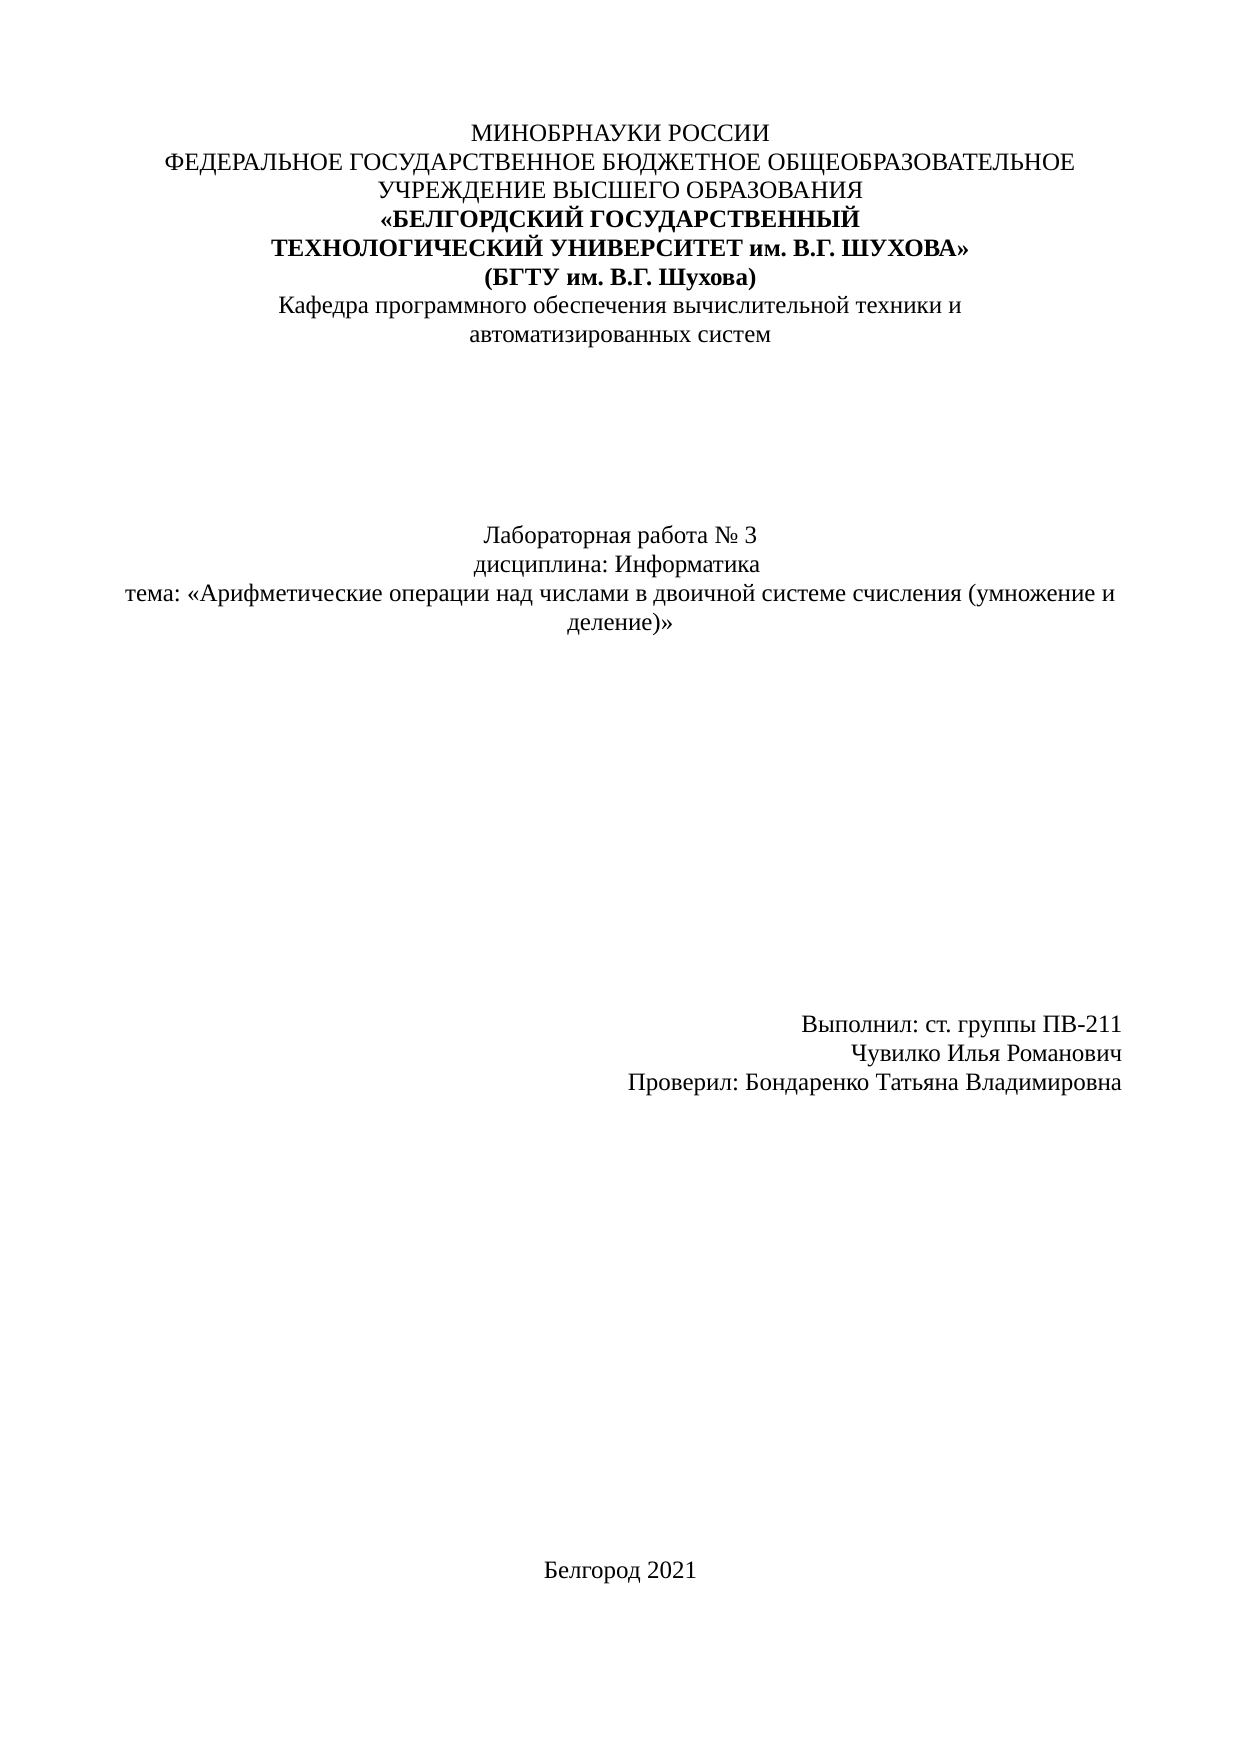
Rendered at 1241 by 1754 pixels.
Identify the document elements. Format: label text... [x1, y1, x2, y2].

text «БЕЛГОРДСКИЙ ГОСУДАРСТВЕННЫЙ ТЕХНОЛОГИЧЕСКИЙ УНИВЕРСИТЕТ им. В.Г. ШУХОВА» (БГТУ им. В.Г. Шухова) [118, 204, 1122, 291]
text Лабораторная работа № 3 дисциплина: Информатика тема: «Арифметические операции над числами в двоичной системе счисления (умножение и деление)» [118, 521, 1122, 636]
text Выполнил: ст. группы ПВ-211 [118, 1009, 1122, 1038]
text Белгород 2021 [118, 1556, 1122, 1584]
text МИНОБРНАУКИ РОССИИ ФЕДЕРАЛЬНОЕ ГОСУДАРСТВЕННОЕ БЮДЖЕТНОЕ ОБЩЕОБРАЗОВАТЕЛЬНОЕ УЧРЕЖДЕНИЕ ВЫСШЕГО ОБРАЗОВАНИЯ [118, 118, 1122, 204]
text Чувилко Илья Романович Проверил: Бондаренко Татьяна Владимировна [118, 1038, 1122, 1096]
text Кафедра программного обеспечения вычислительной техники и автоматизированных систем [118, 291, 1122, 348]
